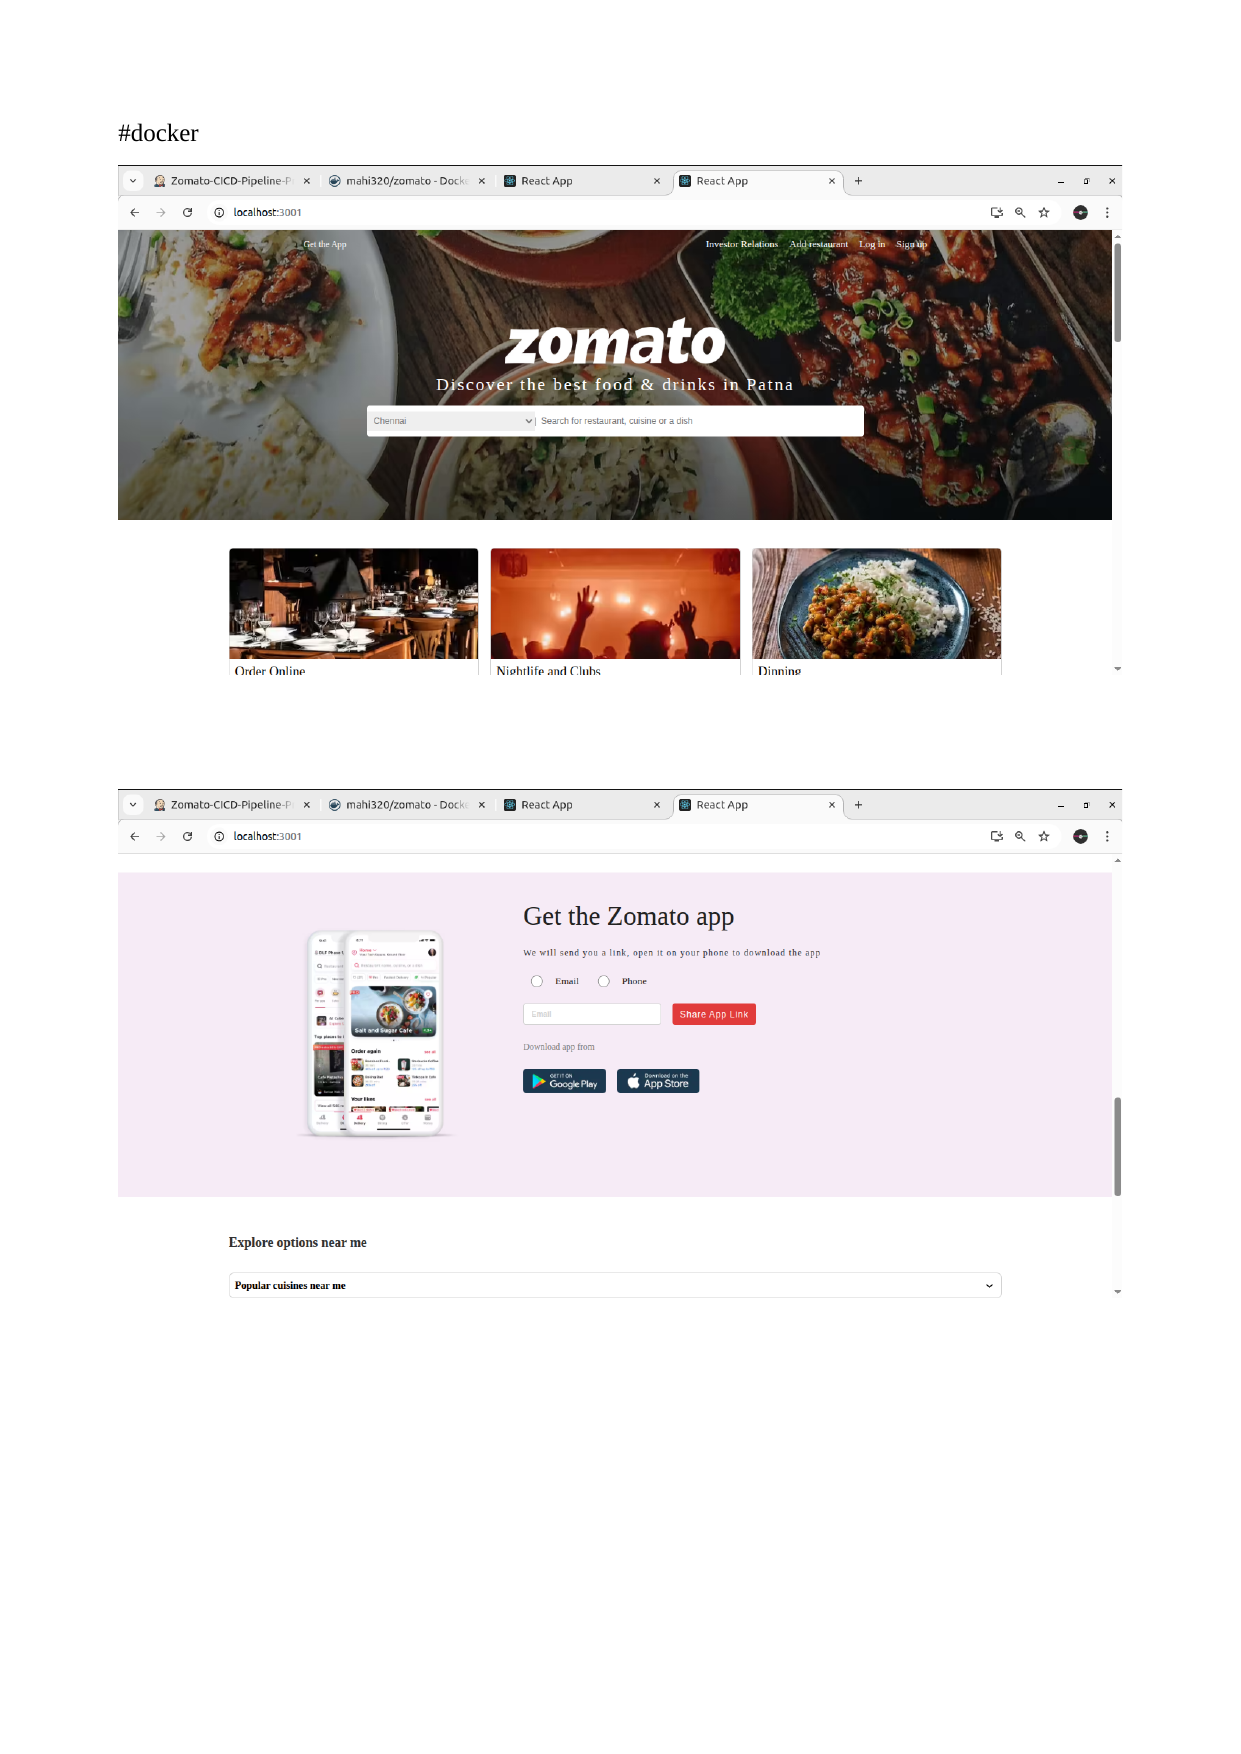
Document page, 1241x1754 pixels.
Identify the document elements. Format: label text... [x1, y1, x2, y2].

picture [118, 165, 1123, 675]
text #docker [118, 118, 1122, 147]
picture [118, 789, 1123, 1298]
